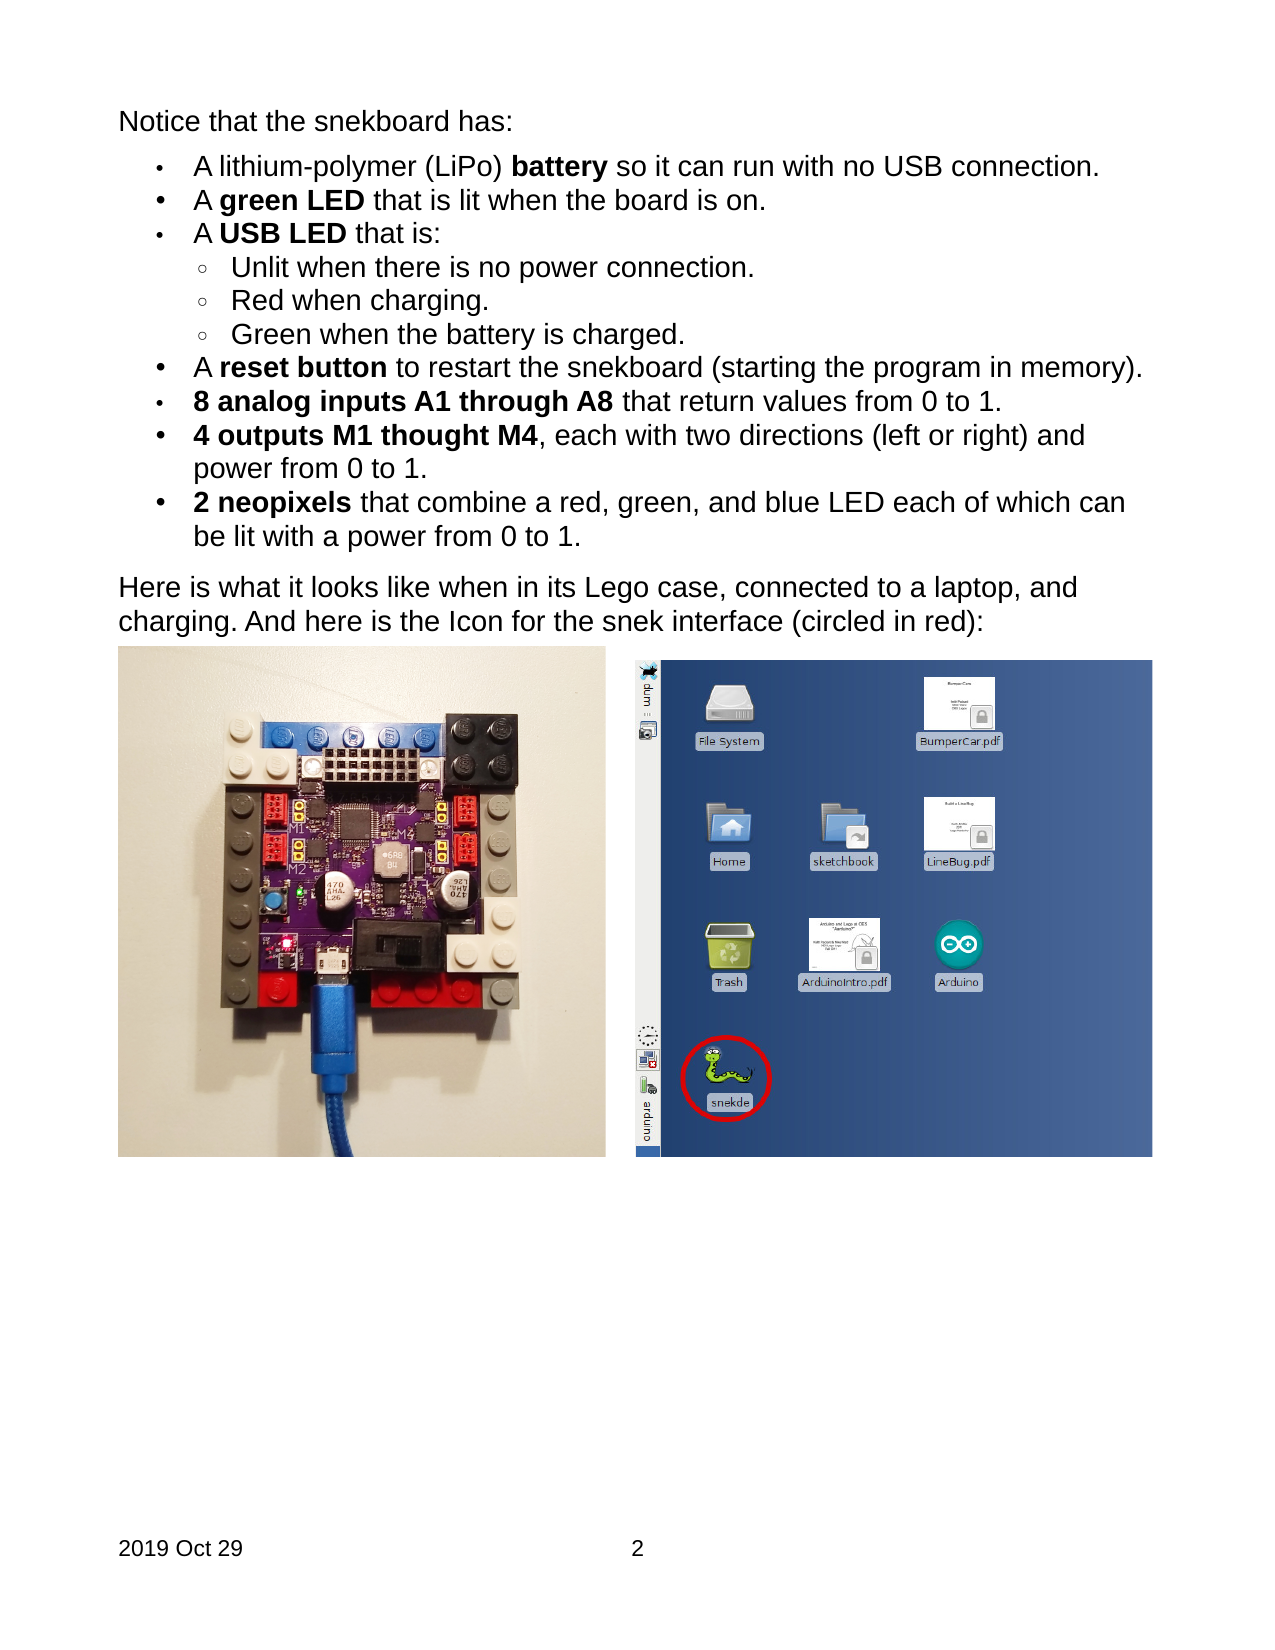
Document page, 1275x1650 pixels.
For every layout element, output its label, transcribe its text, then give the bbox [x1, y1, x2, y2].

list 4 outputs M1 thought M4, each with two directions (left or right) and power from 0 to 1. [156, 418, 1157, 485]
picture [118, 646, 606, 1157]
list 2 neopixels that combine a red, green, and blue LED each of which can be lit with a power from 0 to 1. [156, 485, 1157, 552]
text Here is what it looks like when in its Lego case, connected to a laptop, and charging. And here is the Icon for the snek interface (circled in red): [118, 570, 1157, 637]
list 8 analog inputs A1 through A8 that return values from 0 to 1. [156, 384, 1157, 418]
list A USB LED that is: [156, 216, 1157, 250]
list A green LED that is lit when the board is on. [156, 183, 1157, 216]
list A reset button to restart the snekboard (starting the program in memory). [156, 351, 1157, 384]
text Notice that the snekboard has: [118, 103, 1157, 137]
list A lithium-polymer (LiPo) battery so it can run with no USB connection. [156, 149, 1157, 183]
list Green when the battery is charged. [193, 317, 1157, 351]
list Red when charging. [193, 283, 1157, 317]
picture [635, 660, 1153, 1157]
list Unlit when there is no power connection. [193, 250, 1157, 283]
